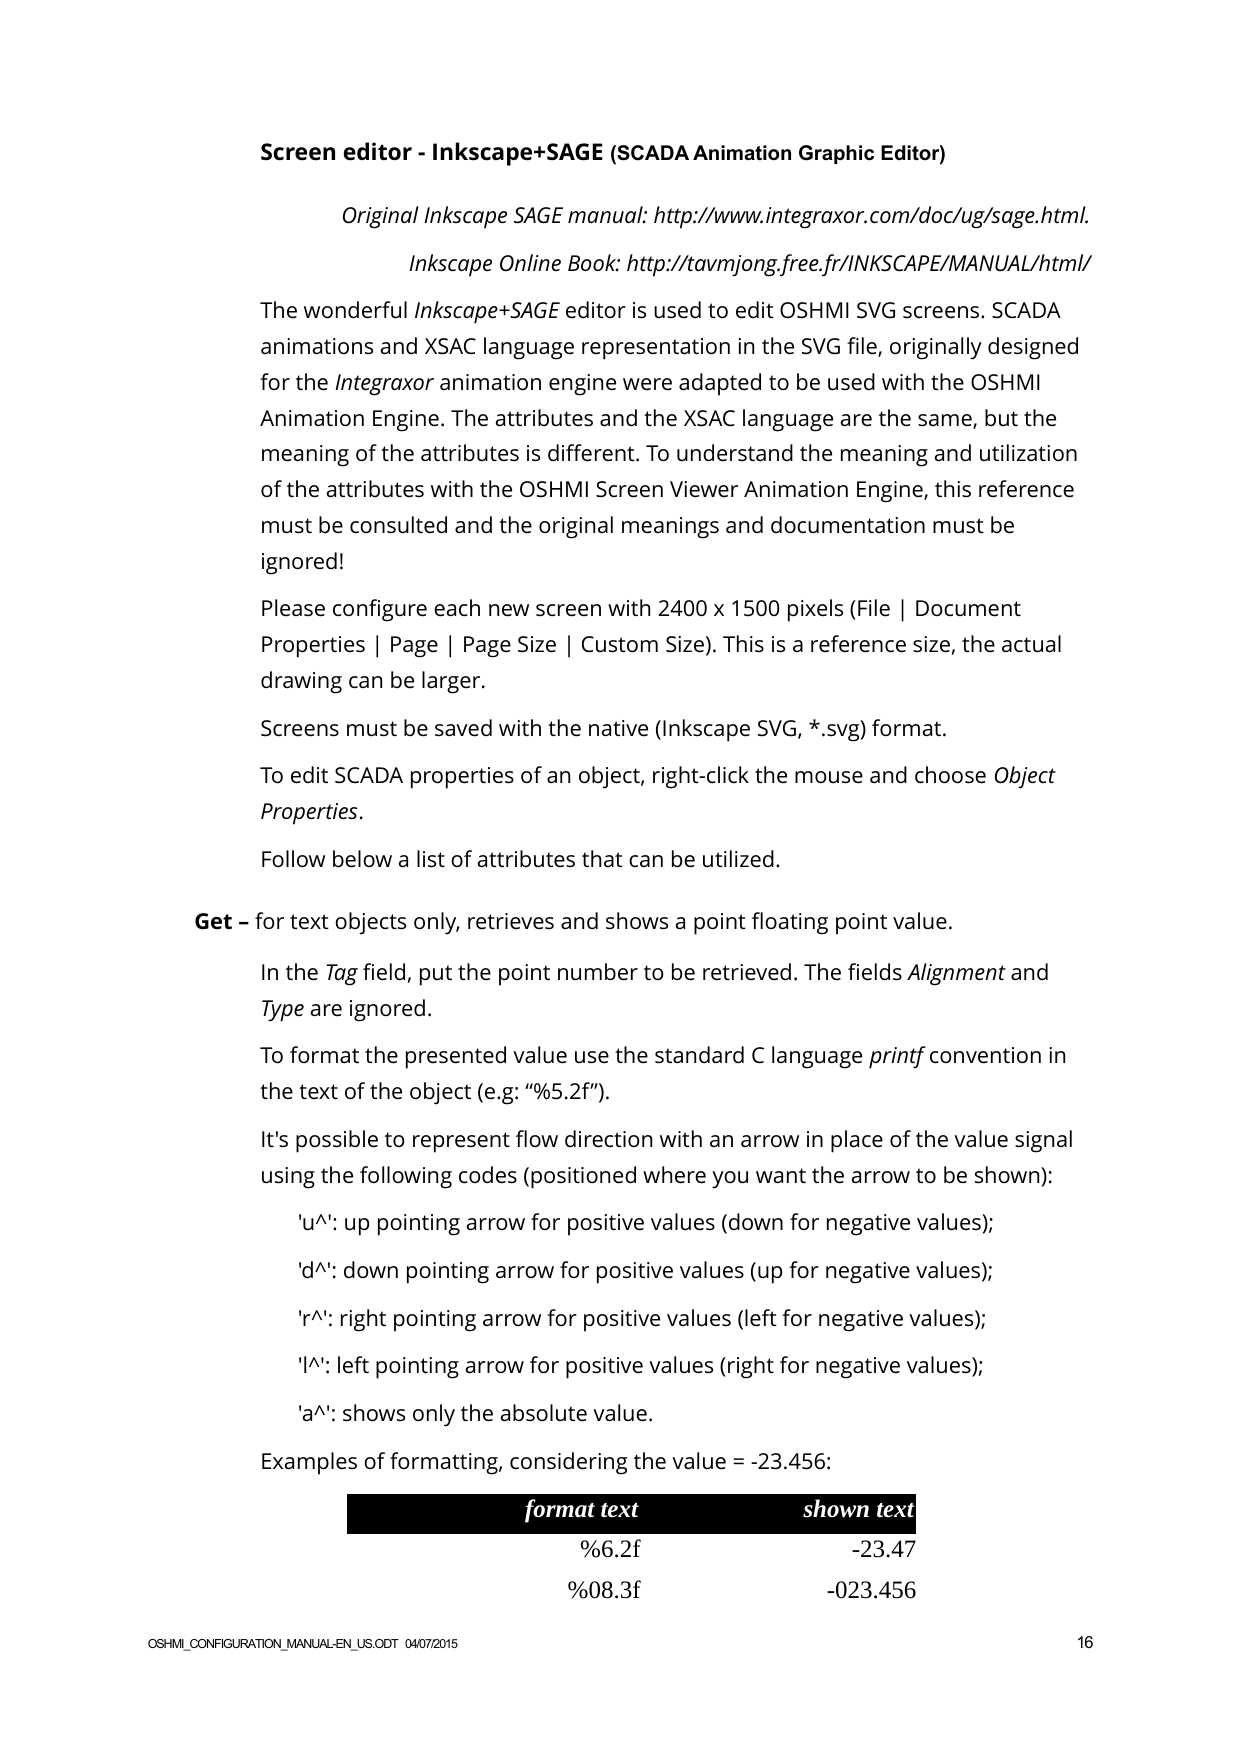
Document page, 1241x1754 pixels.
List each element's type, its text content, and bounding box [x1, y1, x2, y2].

text Please configure each new screen with 2400 x 1500 pixels (File | Document Properties | Page | Page Size | Custom Size). This is a reference size, the actual drawing can be larger. [260, 593, 1093, 694]
text Follow below a list of attributes that can be utilized. [260, 844, 1093, 873]
table_cell %08.3f [347, 1575, 646, 1616]
text Examples of formatting, considering the value = -23.456: [260, 1446, 1093, 1476]
text Get – for text objects only, retrieves and shows a point floating point value. [194, 906, 1093, 936]
text 'r^': right pointing arrow for positive values (left for negative values); [260, 1303, 1093, 1333]
table_cell -023.456 [646, 1575, 916, 1616]
text Inkscape Online Book: http://tavmjong.free.fr/INKSCAPE/MANUAL/html/ [260, 248, 1093, 278]
text 'u^': up pointing arrow for positive values (down for negative values); [260, 1207, 1093, 1237]
text 'd^': down pointing arrow for positive values (up for negative values); [260, 1255, 1093, 1285]
text Original Inkscape SAGE manual: http://www.integraxor.com/doc/ug/sage.html. [260, 200, 1093, 230]
text To format the presented value use the standard C language printf convention in the text of the object (e.g: “%5.2f”). [260, 1041, 1093, 1106]
text It's possible to represent flow direction with an arrow in place of the value signal using the following codes (positioned where you want the arrow to be shown): [260, 1124, 1093, 1189]
table_header format text [347, 1495, 646, 1534]
text In the Tag field, put the point number to be retrieved. The fields Alignment and Type are ignored. [260, 957, 1093, 1023]
text The wonderful Inkscape+SAGE editor is used to edit OSHMI SVG screens. SCADA animations and XSAC language representation in the SVG file, originally designed for the Integraxor animation engine were adapted to be used with the OSHMI Animation Engine. The attributes and the XSAC language are the same, but the meaning of the attributes is different. To understand the meaning and utilization of the attributes with the OSHMI Screen Viewer Animation Engine, this reference must be consulted and the original meanings and documentation must be ignored! [260, 296, 1093, 575]
subtitle Screen editor - Inkscape+SAGE (SCADA Animation Graphic Editor) [260, 136, 1093, 167]
text 'l^': left pointing arrow for positive values (right for negative values); [260, 1351, 1093, 1380]
table_cell %6.2f [347, 1535, 646, 1575]
table_header shown text [646, 1495, 916, 1534]
table_cell -23.47 [646, 1535, 916, 1575]
text 'a^': shows only the absolute value. [260, 1398, 1093, 1428]
text To edit SCADA properties of an object, right-click the mouse and choose Object Properties. [260, 760, 1093, 826]
text Screens must be saved with the native (Inkscape SVG, *.svg) format. [260, 712, 1093, 742]
